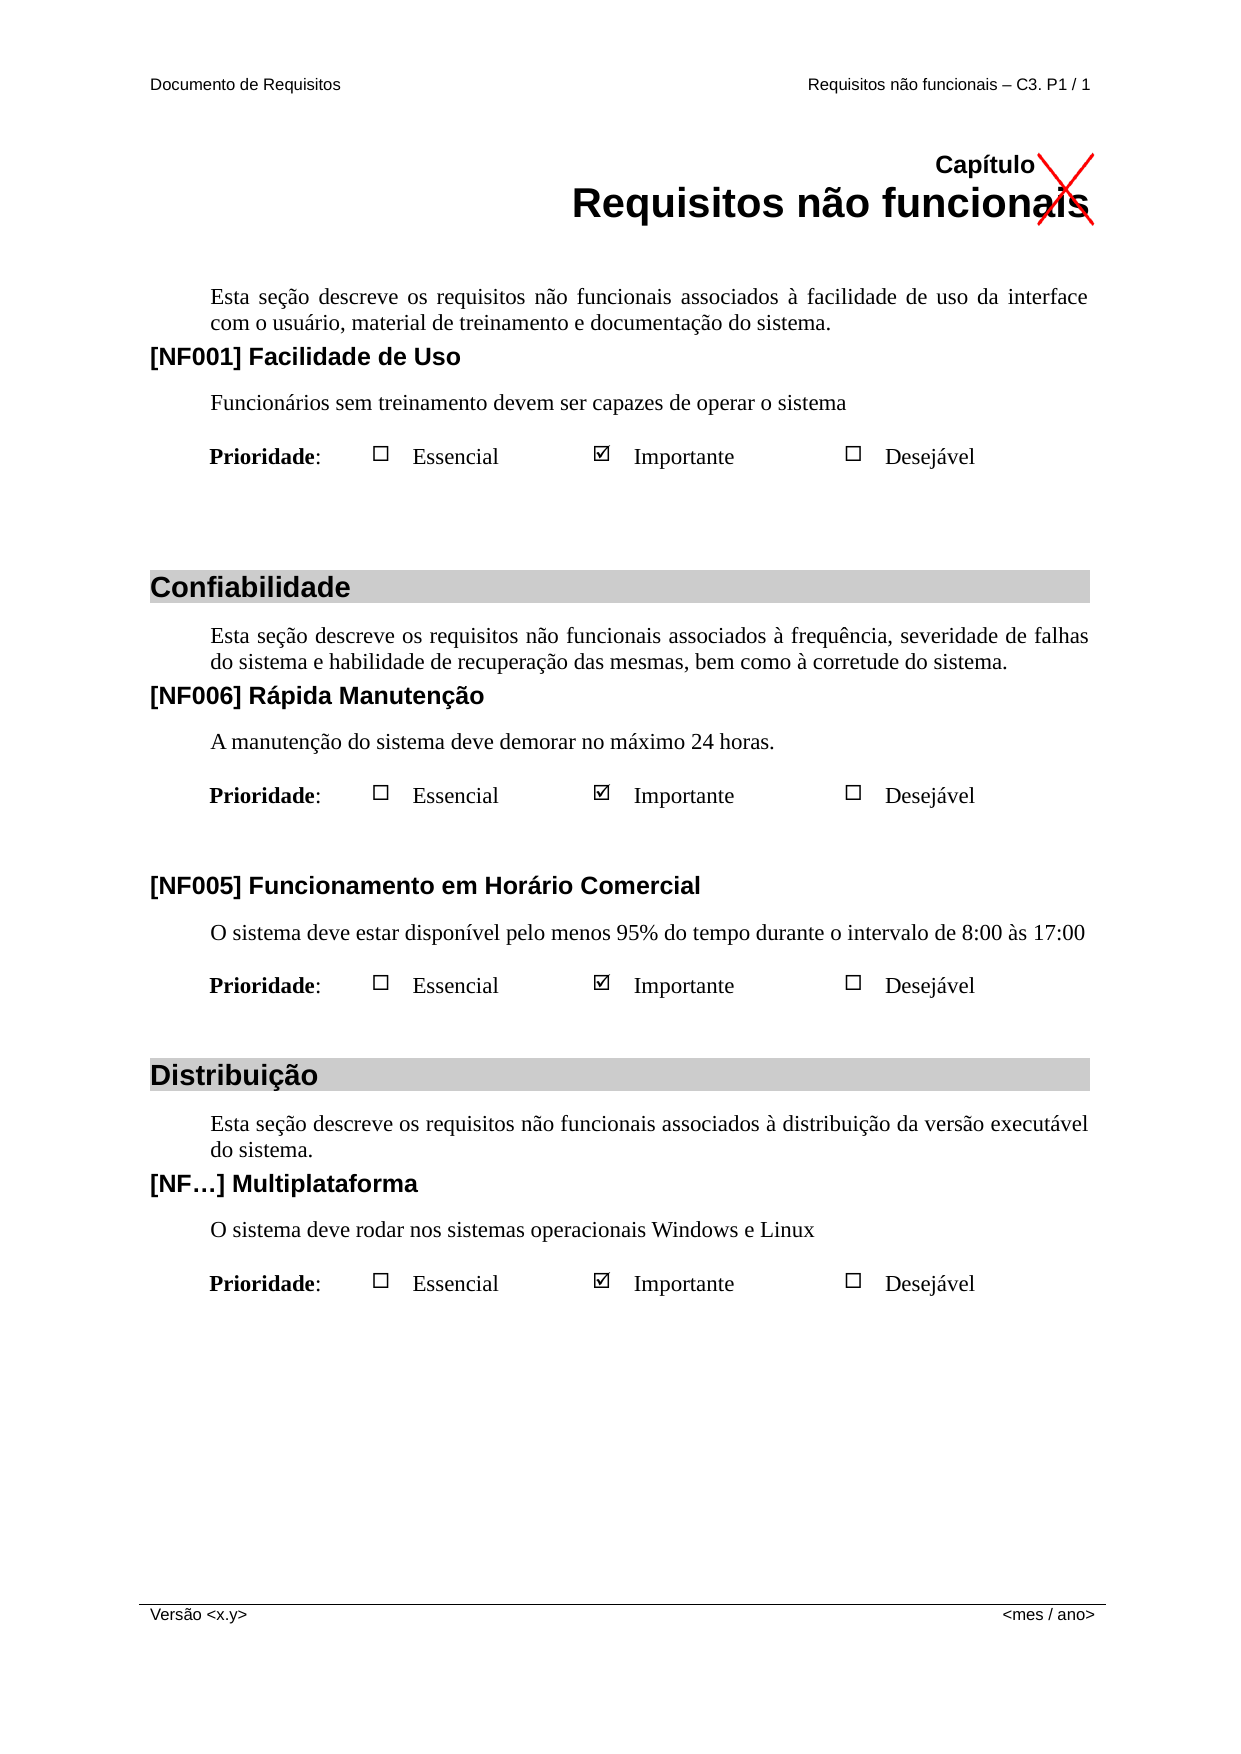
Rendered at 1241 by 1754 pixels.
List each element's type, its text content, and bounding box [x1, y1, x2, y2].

table_header Desejável [874, 951, 1021, 1020]
table_header Importante [623, 422, 829, 491]
text [NF001] Facilidade de Uso [150, 342, 1090, 371]
table_header  [829, 422, 873, 491]
table_header Prioridade: [194, 1249, 357, 1318]
text Esta seção descreve os requisitos não funcionais associados à frequência, severidade de falhas do sistema e habilidade de recuperação das mesmas, bem como à corretude do sistema. [210, 622, 1090, 675]
table_header  [578, 1249, 622, 1318]
text Capítulo [150, 150, 1035, 179]
table_header  [357, 1249, 401, 1318]
table_header  [357, 422, 401, 491]
table_header  [357, 761, 401, 830]
table_header Desejável [874, 761, 1017, 830]
table_header Essencial [401, 1249, 578, 1318]
table_header  [578, 951, 622, 1020]
text Esta seção descreve os requisitos não funcionais associados à facilidade de uso da interface com o usuário, material de treinamento e documentação do sistema. [210, 283, 1090, 336]
subtitle Distribuição [150, 1058, 1090, 1091]
table_header Essencial [401, 422, 578, 491]
table_header Prioridade: [194, 761, 357, 830]
text O sistema deve rodar nos sistemas operacionais Windows e Linux [210, 1217, 1090, 1243]
text [NF…] Multiplataforma [150, 1169, 1090, 1198]
table_header  [578, 761, 622, 830]
picture [1035, 150, 1096, 228]
table_header Essencial [401, 951, 578, 1020]
table_header  [578, 422, 622, 491]
text [NF006] Rápida Manutenção [150, 681, 1090, 710]
table_header Importante [623, 761, 829, 830]
table_header  [829, 761, 873, 830]
text [NF005] Funcionamento em Horário Comercial [150, 871, 1090, 900]
table_header Desejável [874, 1249, 1017, 1318]
table_header  [829, 1249, 873, 1318]
subtitle Confiabilidade [150, 570, 1090, 603]
text O sistema deve estar disponível pelo menos 95% do tempo durante o intervalo de 8:00 às 17:00 [210, 919, 1090, 945]
table_header Essencial [401, 761, 578, 830]
table_header Prioridade: [194, 422, 357, 491]
table_header Prioridade: [194, 951, 357, 1020]
table_header  [357, 951, 401, 1020]
table_header Desejável [874, 422, 1017, 491]
table_header Importante [623, 951, 829, 1020]
table_header Importante [623, 1249, 829, 1318]
subtitle Requisitos não funcionais [150, 179, 1035, 227]
table_header  [829, 951, 873, 1020]
text Esta seção descreve os requisitos não funcionais associados à distribuição da versão executável do sistema. [210, 1110, 1090, 1163]
text Funcionários sem treinamento devem ser capazes de operar o sistema [210, 389, 1090, 416]
text A manutenção do sistema deve demorar no máximo 24 horas. [210, 728, 1090, 755]
